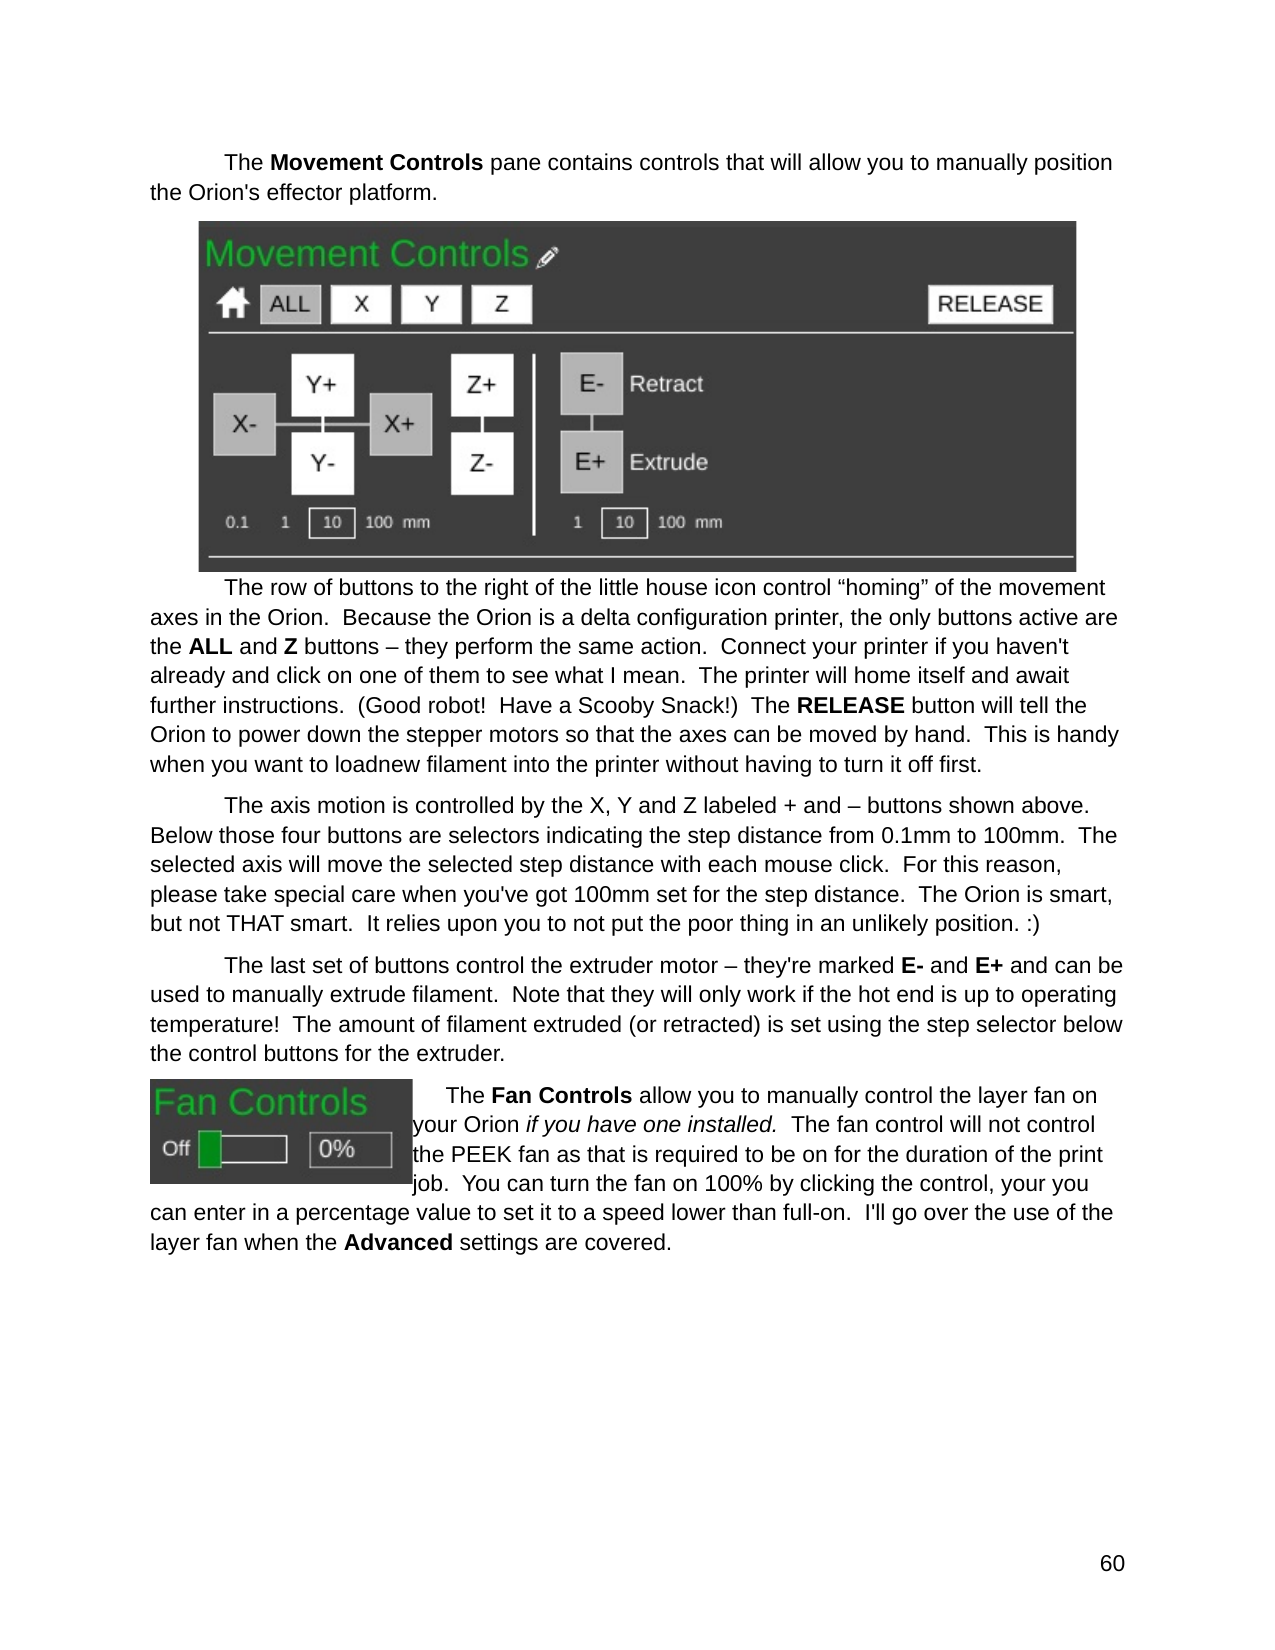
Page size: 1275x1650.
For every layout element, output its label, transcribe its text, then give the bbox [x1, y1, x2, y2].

picture [198, 221, 1077, 572]
text The Movement Controls pane contains controls that will allow you to manually position the Orion's effector platform. [150, 150, 1125, 205]
text The last set of buttons control the extruder motor – they're marked E- and E+ and can be used to manually extrude filament. Note that they will only work if the hot end is up to operating temperature! The amount of filament extruded (or retracted) is set using the step selector below the control buttons for the extruder. [150, 952, 1125, 1066]
picture [150, 1079, 413, 1184]
text The row of buttons to the right of the little house icon control “homing” of the movement axes in the Orion. Because the Orion is a delta configuration printer, the only buttons active are the ALL and Z buttons – they perform the same action. Connect your printer if you haven't already and click on one of them to see what I mean. The printer will home itself and await further instructions. (Good robot! Have a Scooby Snack!) The RELEASE button will tell the Orion to power down the stepper motors so that the axes can be moved by hand. This is handy when you want to loadnew filament into the printer without having to turn it off first. [150, 221, 1125, 777]
text The axis motion is controlled by the X, Y and Z labeled + and – buttons shown above. Below those four buttons are selectors indicating the step distance from 0.1mm to 100mm. The selected axis will move the selected step distance with each mouse click. For this reason, please take special care when you've got 100mm set for the step distance. The Orion is smart, but not THAT smart. It relies upon you to not put the poor thing in an unlikely position. :) [150, 793, 1125, 936]
text The Fan Controls allow you to manually control the layer fan on your Orion if you have one installed. The fan control will not control the PEEK fan as that is required to be on for the duration of the print job. You can turn the fan on 100% by clicking the control, your you can enter in a percentage value to set it to a speed lower than full-on. I'll go over the use of the layer fan when the Advanced settings are covered. [150, 1082, 1125, 1255]
